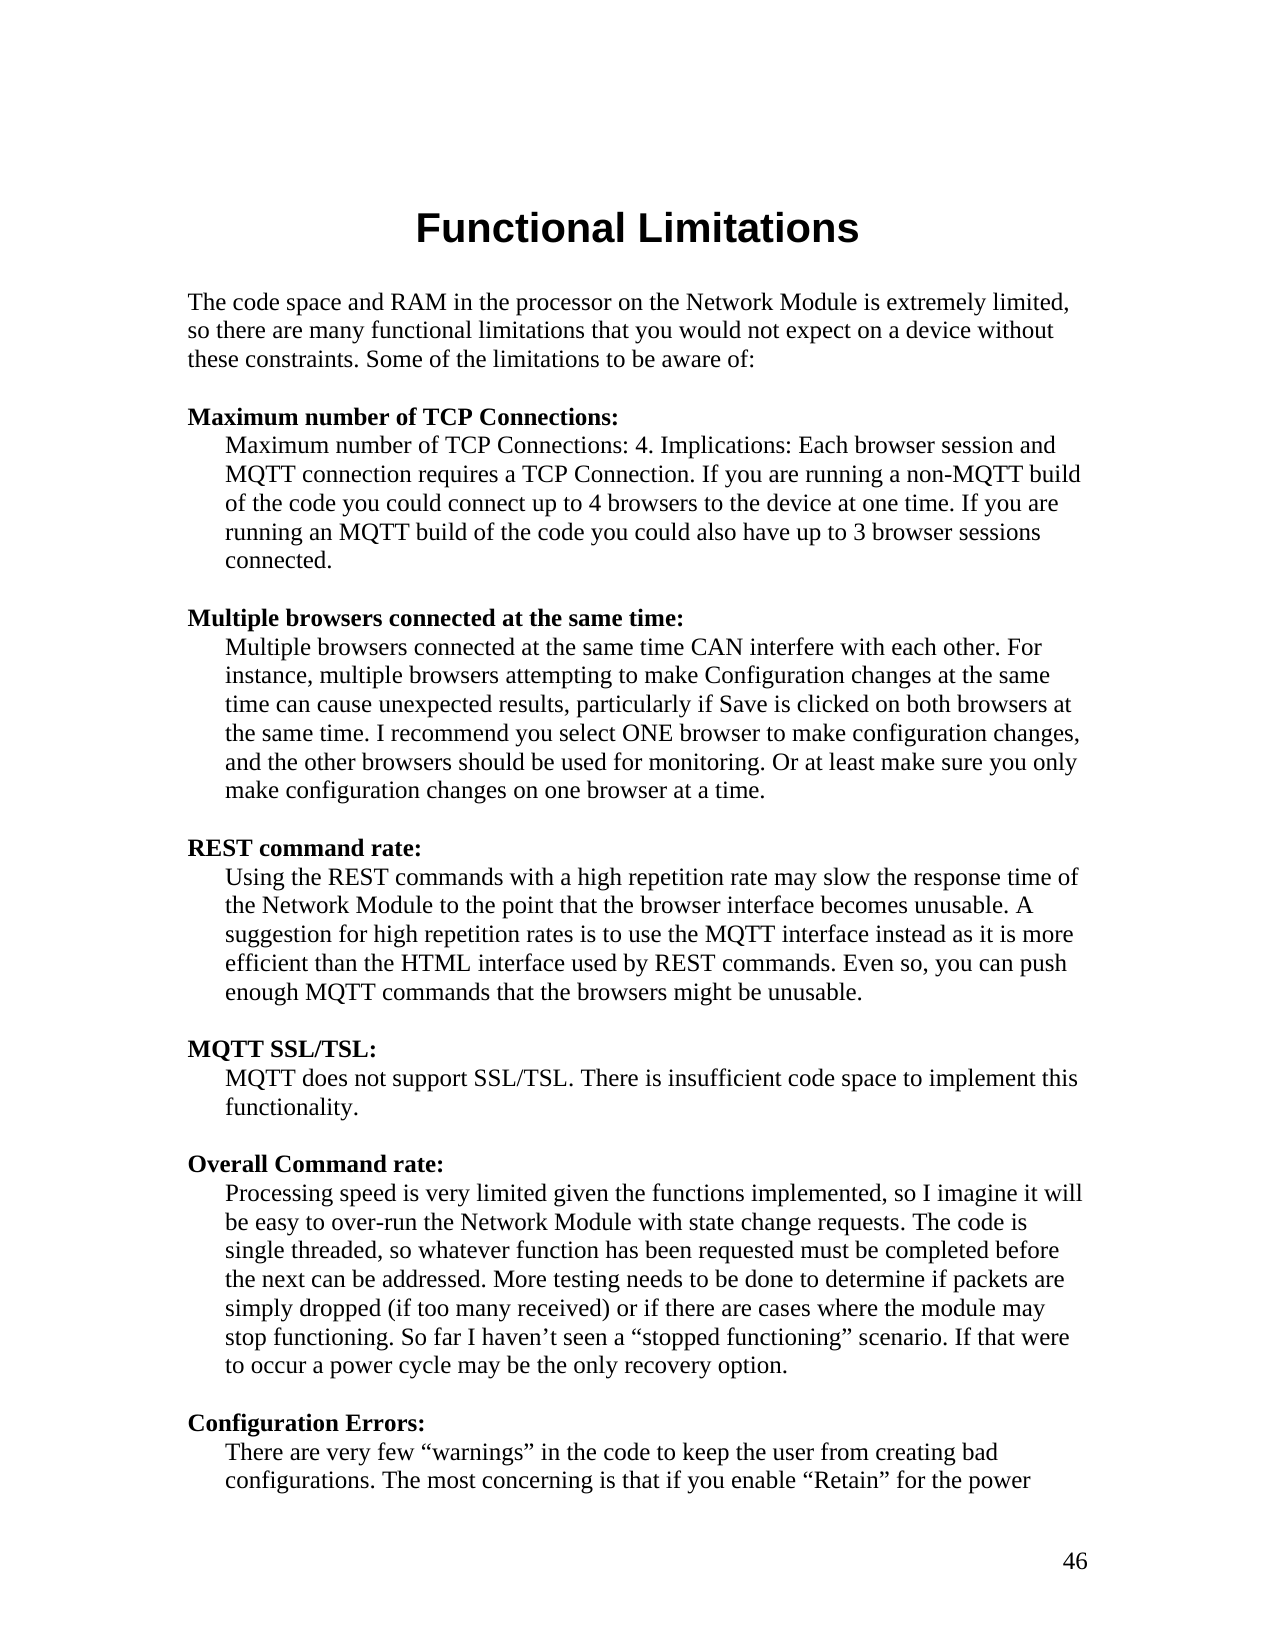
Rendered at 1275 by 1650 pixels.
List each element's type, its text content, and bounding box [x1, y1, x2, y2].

text Multiple browsers connected at the same time: [187, 603, 1087, 632]
text Maximum number of TCP Connections: 4. Implications: Each browser session and MQTT connection requires a TCP Connection. If you are running a non-MQTT build of the code you could connect up to 4 browsers to the device at one time. If you are running an MQTT build of the code you could also have up to 3 browser sessions connected. [225, 430, 1087, 574]
text There are very few “warnings” in the code to keep the user from creating bad configurations. The most concerning is that if you enable “Retain” for the power [225, 1437, 1087, 1494]
text The code space and RAM in the processor on the Network Module is extremely limited, so there are many functional limitations that you would not expect on a device without these constraints. Some of the limitations to be aware of: [187, 287, 1087, 373]
text Overall Command rate: [187, 1149, 1087, 1178]
text REST command rate: [187, 833, 1087, 862]
text Configuration Errors: [187, 1408, 1087, 1437]
text Processing speed is very limited given the functions implemented, so I imagine it will be easy to over-run the Network Module with state change requests. The code is single threaded, so whatever function has been requested must be completed before the next can be addressed. More testing needs to be done to determine if packets are simply dropped (if too many received) or if there are cases where the module may stop functioning. So far I haven’t seen a “stopped functioning” scenario. If that were to occur a power cycle may be the only recovery option. [225, 1178, 1087, 1379]
text MQTT does not support SSL/TSL. There is insufficient code space to implement this functionality. [225, 1063, 1087, 1120]
text Multiple browsers connected at the same time CAN interfere with each other. For instance, multiple browsers attempting to make Configuration changes at the same time can cause unexpected results, particularly if Save is clicked on both browsers at the same time. I recommend you select ONE browser to make configuration changes, and the other browsers should be used for monitoring. Or at least make sure you only make configuration changes on one browser at a time. [225, 632, 1087, 804]
text Using the REST commands with a high repetition rate may slow the response time of the Network Module to the point that the browser interface becomes unusable. A suggestion for high repetition rates is to use the MQTT interface instead as it is more efficient than the HTML interface used by REST commands. Even so, you can push enough MQTT commands that the browsers might be unusable. [225, 862, 1087, 1005]
text Maximum number of TCP Connections: [187, 402, 1087, 430]
subtitle Functional Limitations [187, 204, 1087, 252]
text MQTT SSL/TSL: [187, 1034, 1087, 1063]
